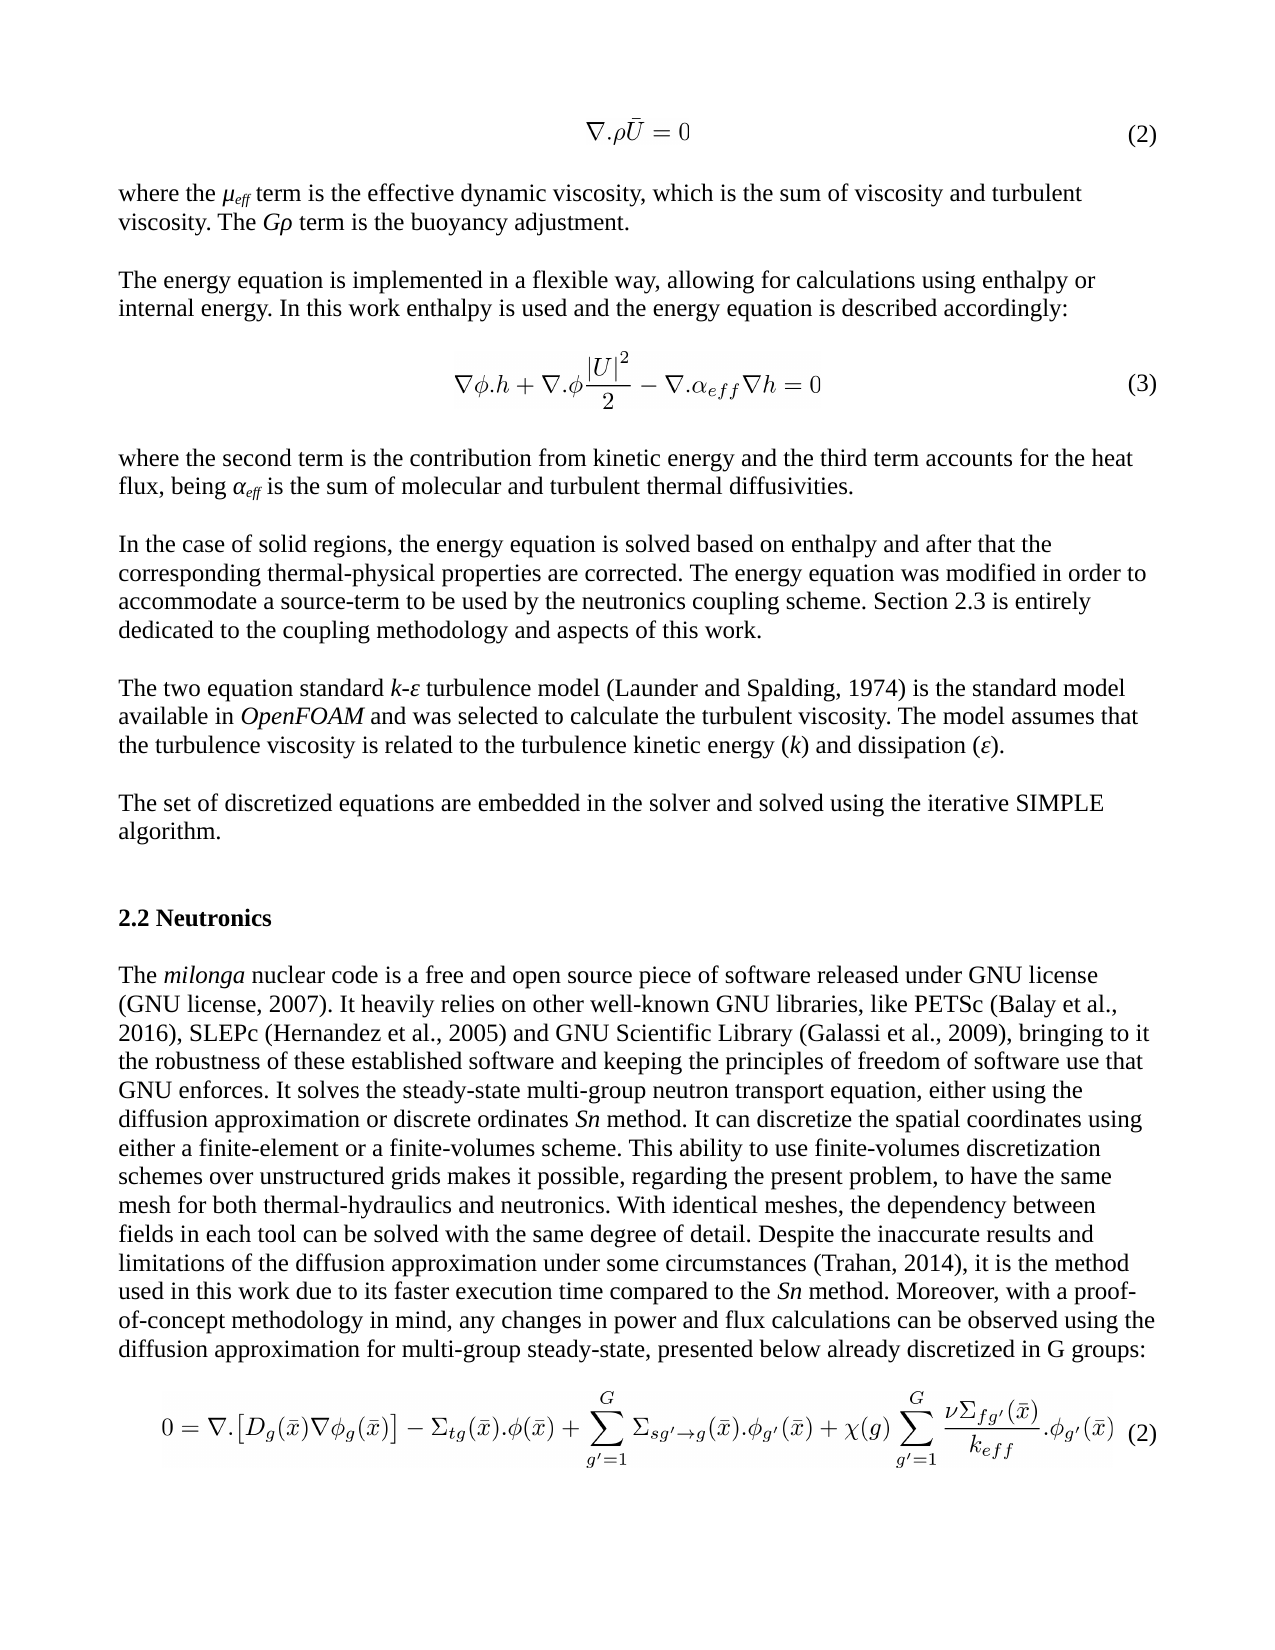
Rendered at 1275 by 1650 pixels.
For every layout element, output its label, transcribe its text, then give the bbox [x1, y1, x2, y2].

text 2.2 Neutronics [118, 903, 1157, 931]
picture [454, 351, 821, 409]
text where the second term is the contribution from kinetic energy and the third term accounts for the heat flux, being αeff is the sum of molecular and turbulent thermal diffusivities. [118, 443, 1157, 500]
picture [162, 1391, 1113, 1468]
text The two equation standard k-ε turbulence model (Launder and Spalding, 1974) is the standard model available in OpenFOAM and was selected to calculate the turbulent viscosity. The model assumes that the turbulence viscosity is related to the turbulence kinetic energy (k) and dissipation (ε). [118, 673, 1157, 759]
text (3) [118, 351, 1157, 414]
text The energy equation is implemented in a flexible way, allowing for calculations using enthalpy or internal energy. In this work enthalpy is used and the energy equation is described accordingly: [118, 265, 1157, 322]
text where the μeff term is the effective dynamic viscosity, which is the sum of viscosity and turbulent viscosity. The Gρ term is the buoyancy adjustment. [118, 178, 1157, 236]
text The milonga nuclear code is a free and open source piece of software released under GNU license (GNU license, 2007). It heavily relies on other well-known GNU libraries, like PETSc (Balay et al., 2016), SLEPc (Hernandez et al., 2005) and GNU Scientific Library (Galassi et al., 2009), bringing to it the robustness of these established software and keeping the principles of freedom of software use that GNU enforces. It solves the steady-state multi-group neutron transport equation, either using the diffusion approximation or discrete ordinates Sn method. It can discretize the spatial coordinates using either a finite-element or a finite-volumes scheme. This ability to use finite-volumes discretization schemes over unstructured grids makes it possible, regarding the present problem, to have the same mesh for both thermal-hydraulics and neutronics. With identical meshes, the dependency between fields in each tool can be solved with the same degree of detail. Despite the inaccurate results and limitations of the diffusion approximation under some circumstances (Trahan, 2014), it is the method used in this work due to its faster execution time compared to the Sn method. Moreover, with a proof-of-concept methodology in mind, any changes in power and flux calculations can be observed using the diffusion approximation for multi-group steady-state, presented below already discretized in G groups: [118, 960, 1157, 1363]
picture [586, 118, 689, 145]
text In the case of solid regions, the energy equation is solved based on enthalpy and after that the corresponding thermal-physical properties are corrected. The energy equation was modified in order to accommodate a source-term to be used by the neutronics coupling scheme. Section 2.3 is entirely dedicated to the coupling methodology and aspects of this work. [118, 529, 1157, 644]
text (2) [118, 1391, 1157, 1473]
text The set of discretized equations are embedded in the solver and solved using the iterative SIMPLE algorithm. [118, 788, 1157, 845]
text (2) [118, 118, 1157, 150]
